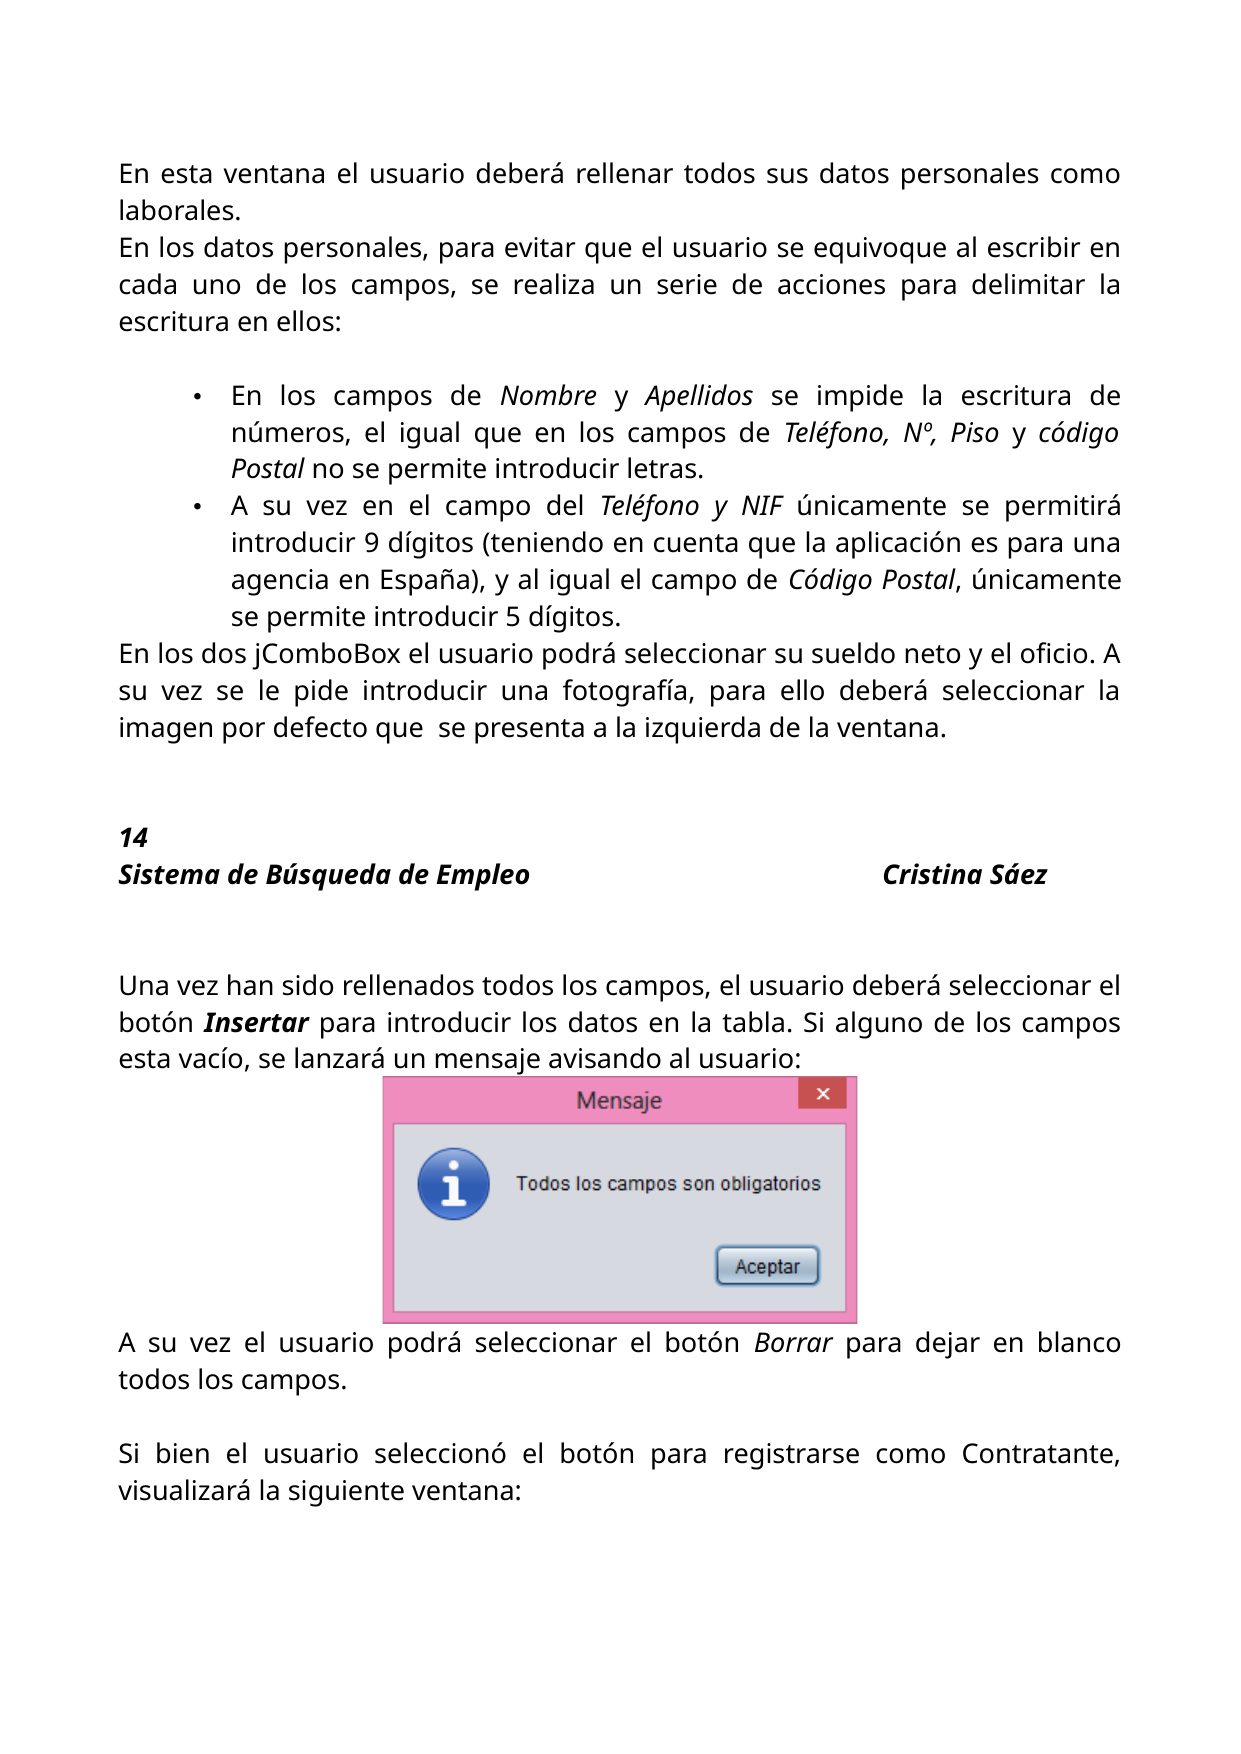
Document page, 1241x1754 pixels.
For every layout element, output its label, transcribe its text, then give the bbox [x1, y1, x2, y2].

text Si bien el usuario seleccionó el botón para registrarse como Contratante, visualizará la siguiente ventana: [118, 1434, 1122, 1508]
text En esta ventana el usuario deberá rellenar todos sus datos personales como laborales. [118, 155, 1122, 229]
text 23 [118, 819, 1122, 856]
text A su vez el usuario podrá seleccionar el botón Borrar para dejar en blanco todos los campos. [118, 1233, 1122, 1397]
text En los datos personales, para evitar que el usuario se equivoque al escribir en cada uno de los campos, se realiza un serie de acciones para delimitar la escritura en ellos: [118, 229, 1122, 339]
list En los campos de Nombre y Apellidos se impide la escritura de números, el igual que en los campos de Teléfono, Nº, Piso y código Postal no se permite introducir letras. [193, 376, 1122, 487]
picture [382, 1076, 858, 1324]
list A su vez en el campo del Teléfono y NIF únicamente se permitirá introducir 9 dígitos (teniendo en cuenta que la aplicación es para una agencia en España), y al igual el campo de Código Postal, únicamente se permite introducir 5 dígitos. [193, 487, 1122, 634]
text En los dos jComboBox el usuario podrá seleccionar su sueldo neto y el oficio. A su vez se le pide introducir una fotografía, para ello deberá seleccionar la imagen por defecto que se presenta a la izquierda de la ventana. [118, 634, 1122, 745]
text Sistema de Búsqueda de Empleo Cristina Sáez [118, 856, 1122, 892]
text Una vez han sido rellenados todos los campos, el usuario deberá seleccionar el botón Insertar para introducir los datos en la tabla. Si alguno de los campos esta vacío, se lanzará un mensaje avisando al usuario: [118, 966, 1122, 1077]
